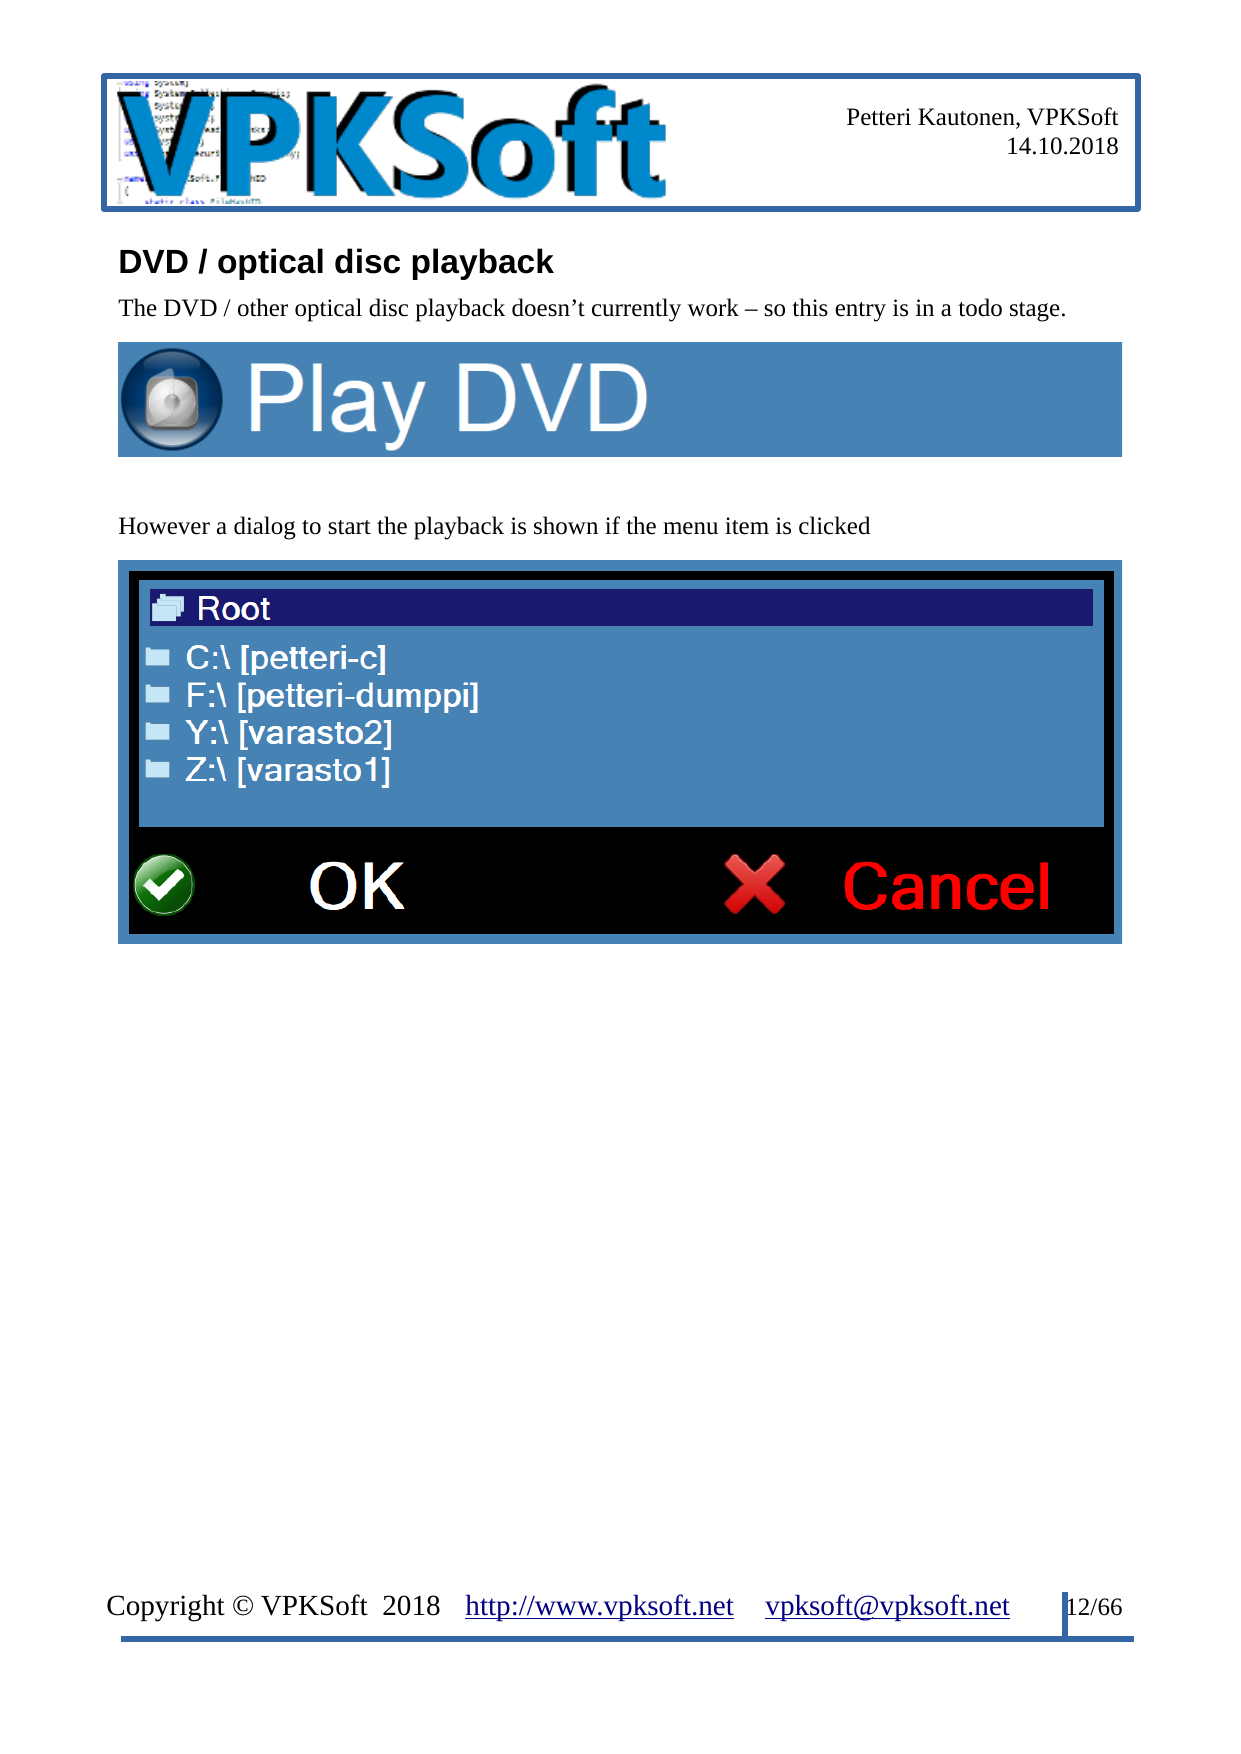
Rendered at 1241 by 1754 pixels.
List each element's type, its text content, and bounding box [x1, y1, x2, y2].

picture [118, 342, 1123, 457]
picture [116, 81, 672, 204]
picture [118, 560, 1123, 944]
text The DVD / other optical disc playback doesn’t currently work – so this entry is in a todo stage. [118, 293, 1122, 322]
text However a dialog to start the playback is shown if the menu item is clicked [118, 511, 1122, 540]
subtitle DVD / optical disc playback [118, 242, 1122, 281]
